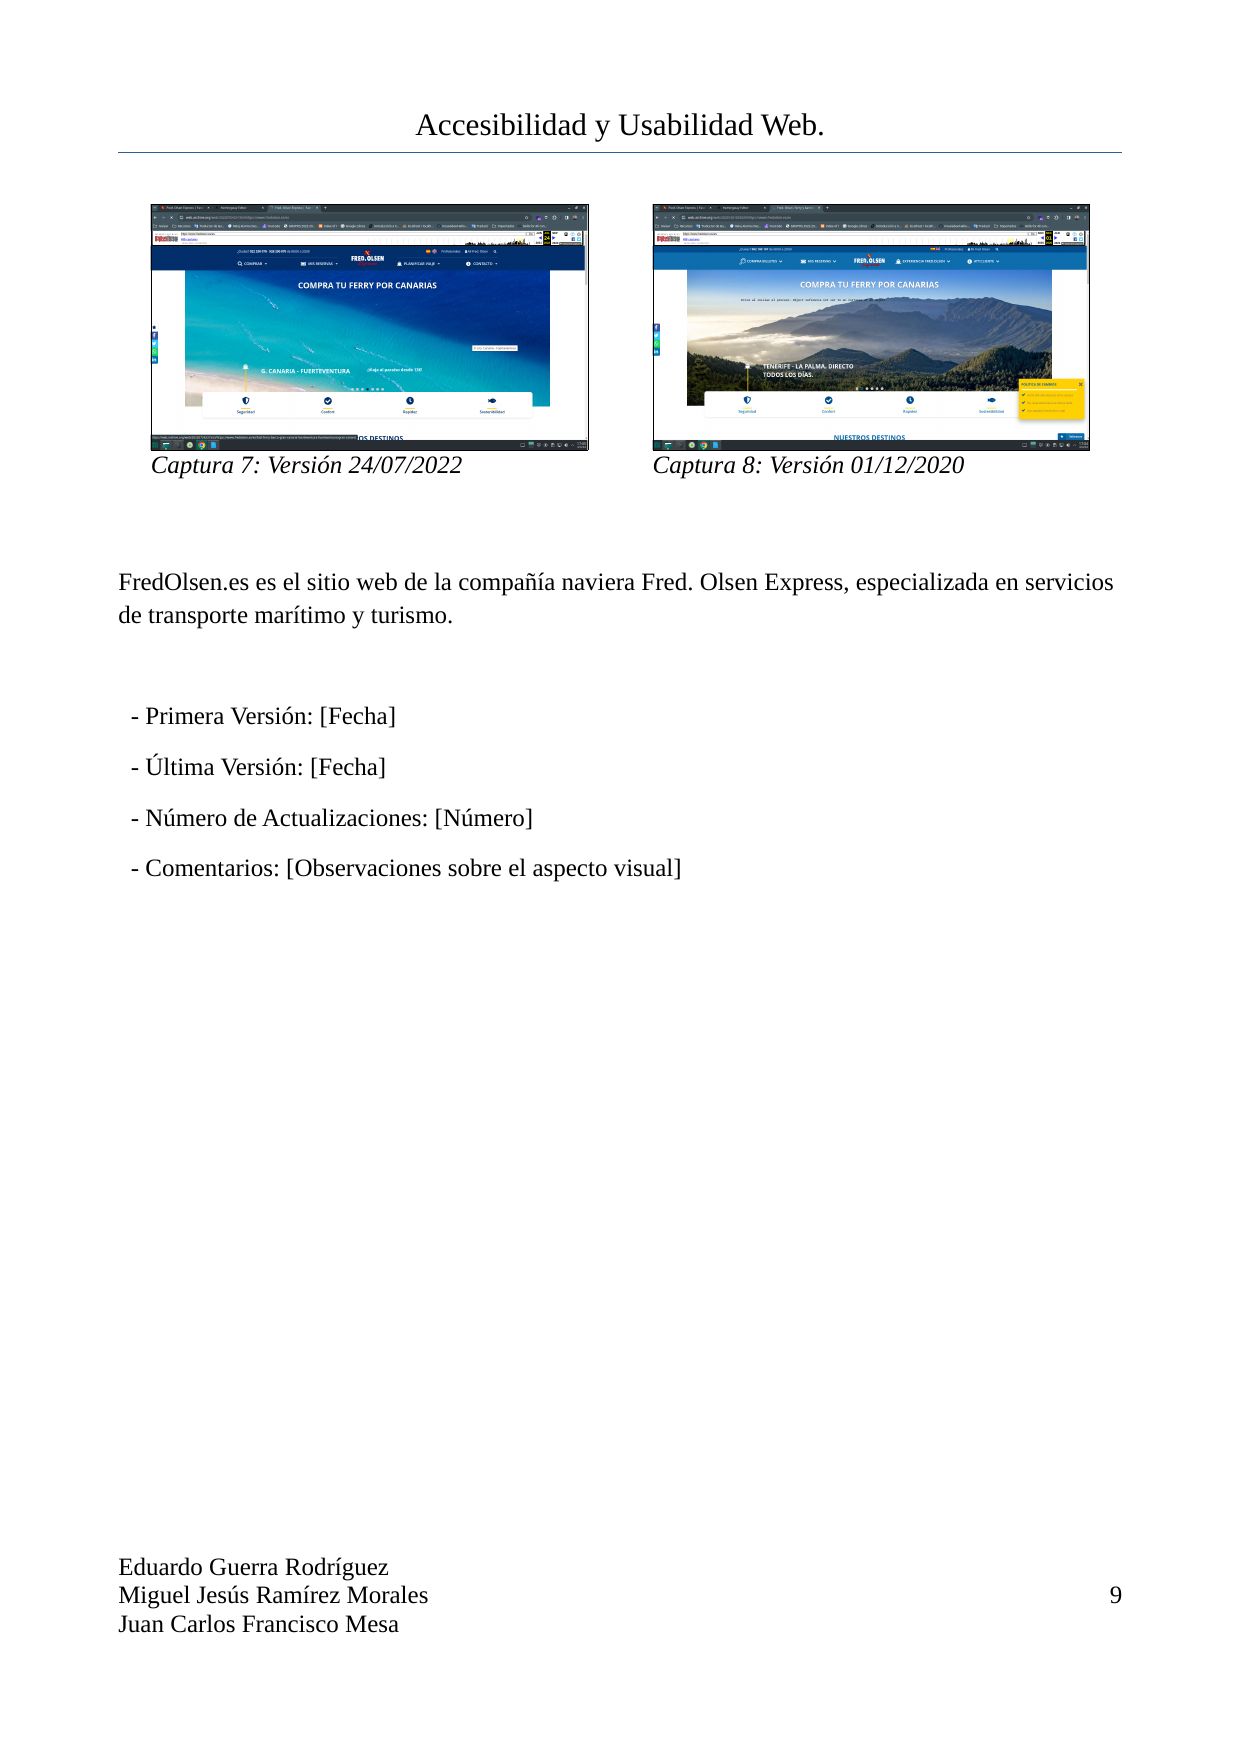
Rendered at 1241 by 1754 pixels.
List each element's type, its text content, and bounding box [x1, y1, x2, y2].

table_cell [620, 183, 1122, 516]
text - Última Versión: [Fecha] [118, 752, 1122, 781]
text FredOlsen.es es el sitio web de la compañía naviera Fred. Olsen Express, especializada en servicios de transporte marítimo y turismo. [118, 567, 1122, 628]
table_cell [118, 183, 620, 516]
text - Comentarios: [Observaciones sobre el aspecto visual] [118, 853, 1122, 882]
text - Número de Actualizaciones: [Número] [118, 803, 1122, 831]
text - Primera Versión: [Fecha] [118, 701, 1122, 730]
picture [654, 205, 1089, 450]
picture [152, 205, 588, 450]
